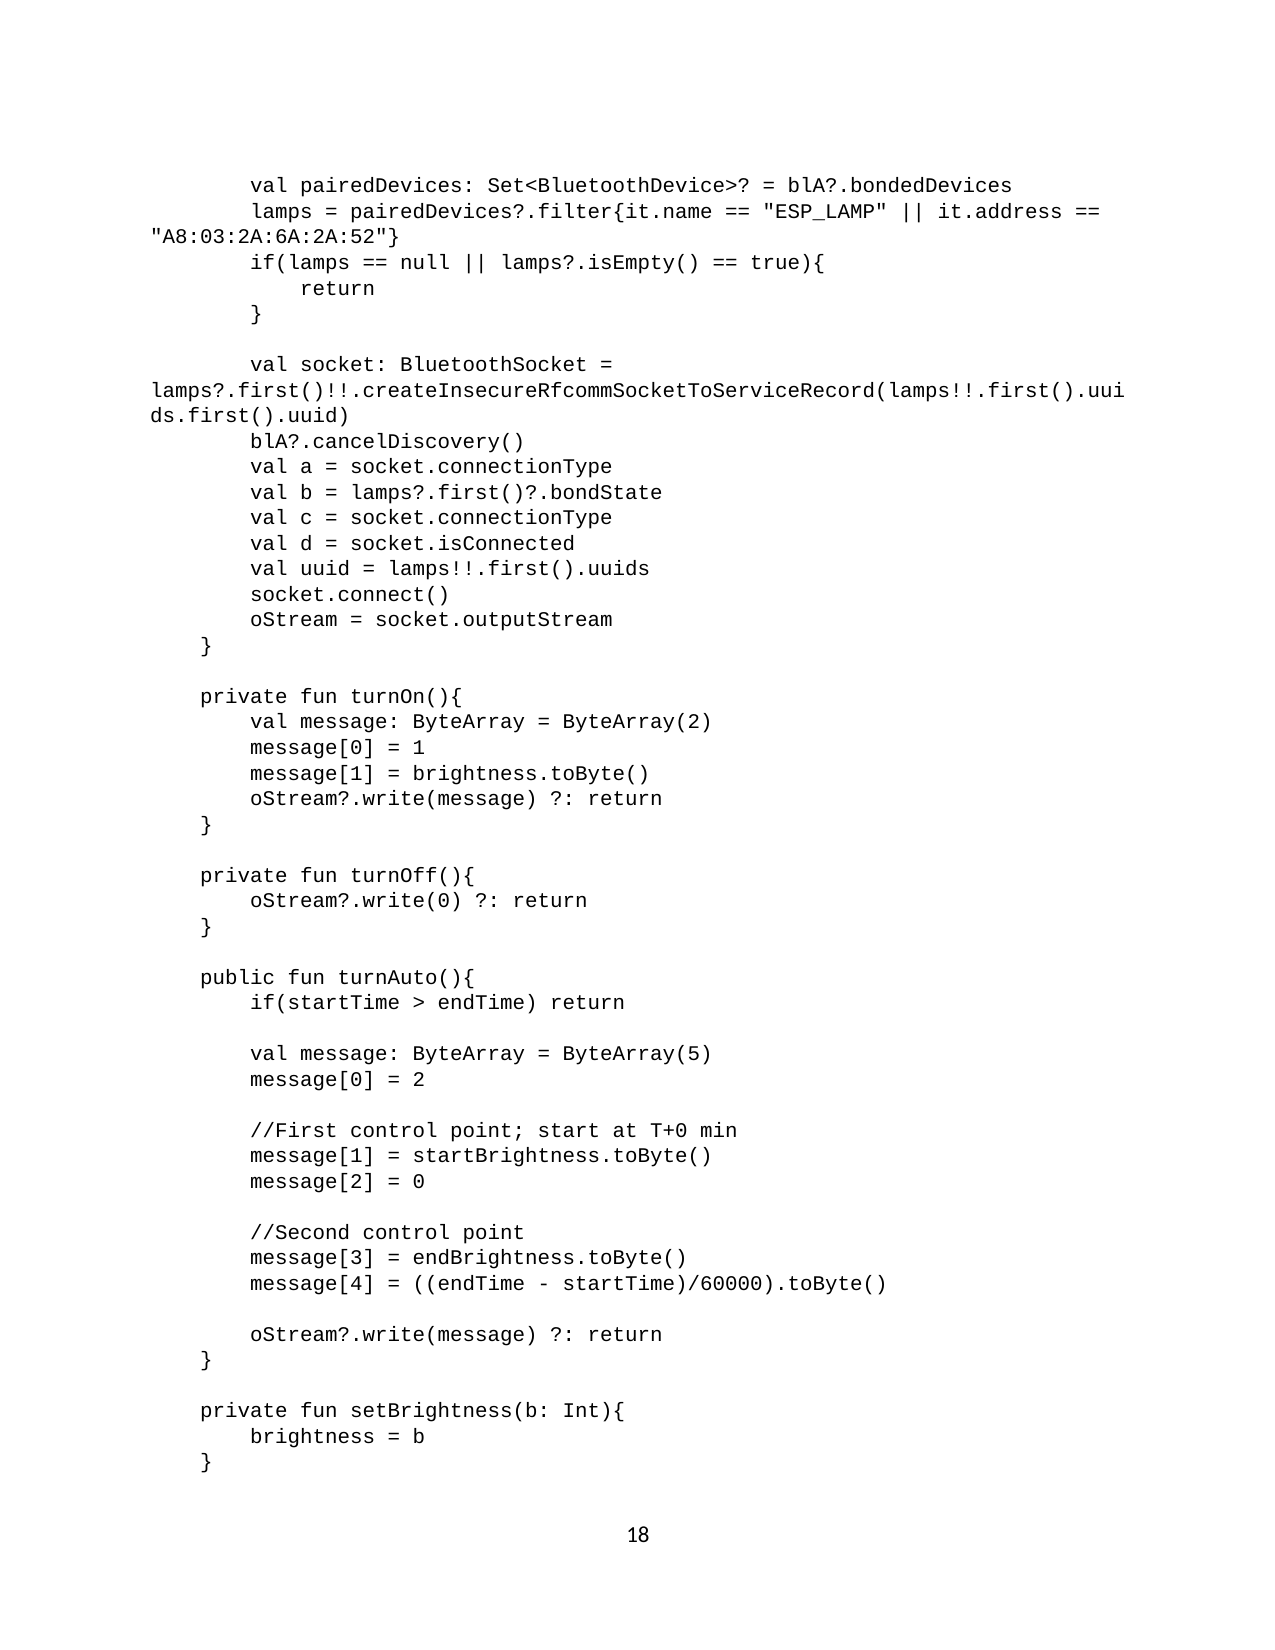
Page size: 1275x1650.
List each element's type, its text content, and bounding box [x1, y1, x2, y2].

text message[0] = 1 [150, 737, 1125, 761]
text if(startTime > endTime) return [150, 992, 1125, 1016]
text val uuid = lamps!!.first().uuids [150, 558, 1125, 582]
text val b = lamps?.first()?.bondState [150, 482, 1125, 505]
text private fun setBrightness(b: Int){ [150, 1401, 1125, 1424]
text } [150, 916, 1125, 939]
text message[2] = 0 [150, 1171, 1125, 1194]
text } [150, 813, 1125, 837]
text val a = socket.connectionType [150, 456, 1125, 480]
text return [150, 278, 1125, 301]
text //First control point; start at T+0 min [150, 1120, 1125, 1143]
text message[0] = 2 [150, 1069, 1125, 1092]
text } [150, 1452, 1125, 1475]
text brightness = b [150, 1426, 1125, 1450]
text val pairedDevices: Set<BluetoothDevice>? = blA?.bondedDevices [150, 176, 1125, 199]
text } [150, 635, 1125, 658]
text public fun turnAuto(){ [150, 967, 1125, 990]
text message[4] = ((endTime - startTime)/60000).toByte() [150, 1273, 1125, 1297]
text socket.connect() [150, 584, 1125, 607]
text val socket: BluetoothSocket = lamps?.first()!!.createInsecureRfcommSocketToServiceRecord(lamps!!.first().uuids.first().uuid) [150, 354, 1125, 429]
text oStream?.write(message) ?: return [150, 788, 1125, 812]
text oStream?.write(message) ?: return [150, 1324, 1125, 1348]
text val message: ByteArray = ByteArray(2) [150, 711, 1125, 735]
text } [150, 303, 1125, 327]
text val c = socket.connectionType [150, 507, 1125, 531]
text private fun turnOff(){ [150, 864, 1125, 888]
text lamps = pairedDevices?.filter{it.name == "ESP_LAMP" || it.address == "A8:03:2A:6A:2A:52"} [150, 201, 1125, 250]
text oStream = socket.outputStream [150, 609, 1125, 633]
text //Second control point [150, 1222, 1125, 1246]
text message[1] = startBrightness.toByte() [150, 1145, 1125, 1169]
text val d = socket.isConnected [150, 533, 1125, 556]
text message[1] = brightness.toByte() [150, 762, 1125, 786]
text val message: ByteArray = ByteArray(5) [150, 1043, 1125, 1067]
text } [150, 1349, 1125, 1373]
text blA?.cancelDiscovery() [150, 431, 1125, 454]
text private fun turnOn(){ [150, 686, 1125, 709]
text if(lamps == null || lamps?.isEmpty() == true){ [150, 252, 1125, 276]
text oStream?.write(0) ?: return [150, 890, 1125, 914]
text message[3] = endBrightness.toByte() [150, 1247, 1125, 1271]
